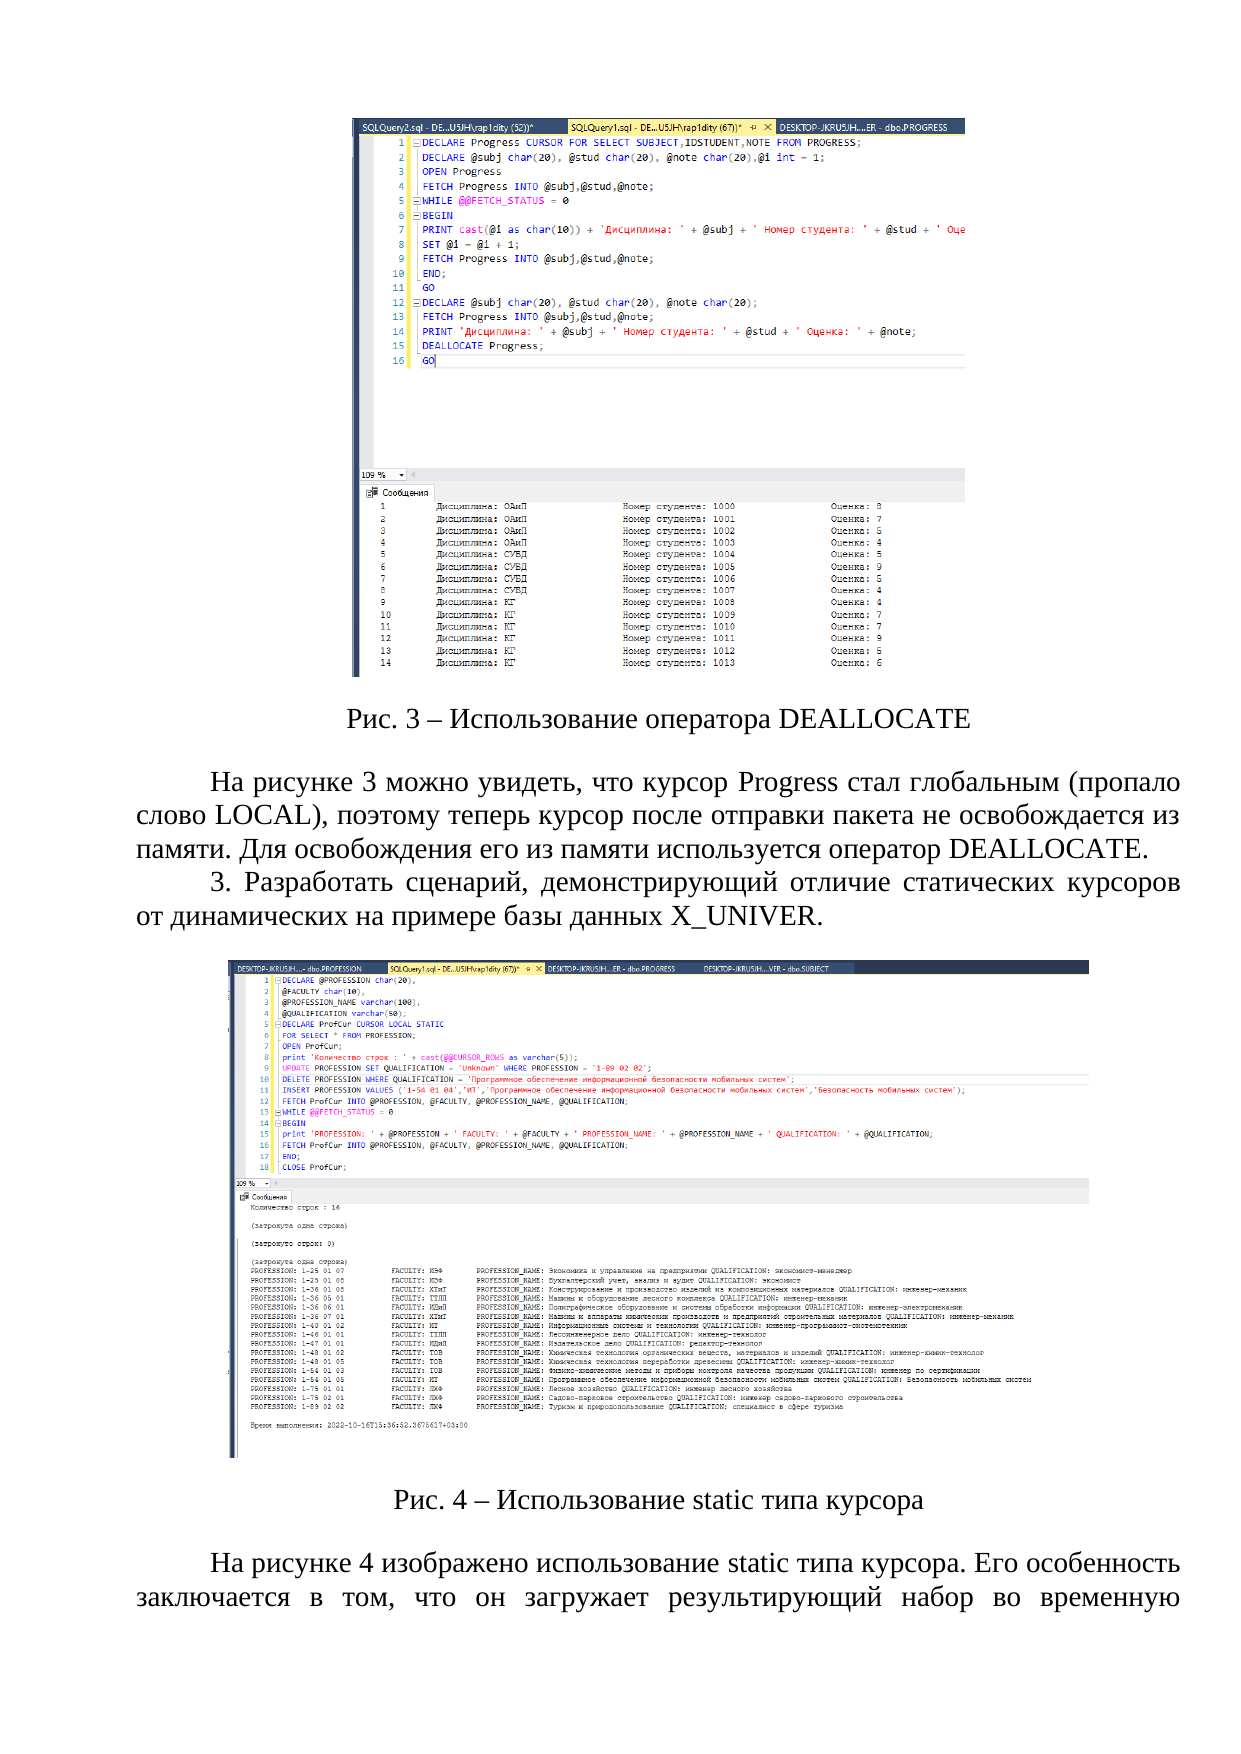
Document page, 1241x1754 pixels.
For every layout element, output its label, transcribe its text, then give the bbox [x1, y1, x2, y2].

text 3. Разработать сценарий, демонстрирующий отличие статических курсоров от динамических на примере базы данных X_UNIVER. [136, 864, 1181, 932]
text На рисунке 3 можно увидеть, что курсор Progress стал глобальным (пропало слово LOCAL), поэтому теперь курсор после отправки пакета не освобождается из памяти. Для освобождения его из памяти используется оператор DEALLOCATE. [136, 764, 1181, 864]
picture [352, 118, 965, 677]
text Рис. 3 – Использование оператора DEALLOCATE [136, 701, 1181, 735]
text Рис. 4 – Использование static типа курсора [136, 1482, 1181, 1516]
text На рисунке 4 изображено использование static типа курсора. Его особенность заключается в том, что он загружает результирующий набор во временную [136, 1545, 1181, 1612]
picture [228, 960, 1089, 1458]
